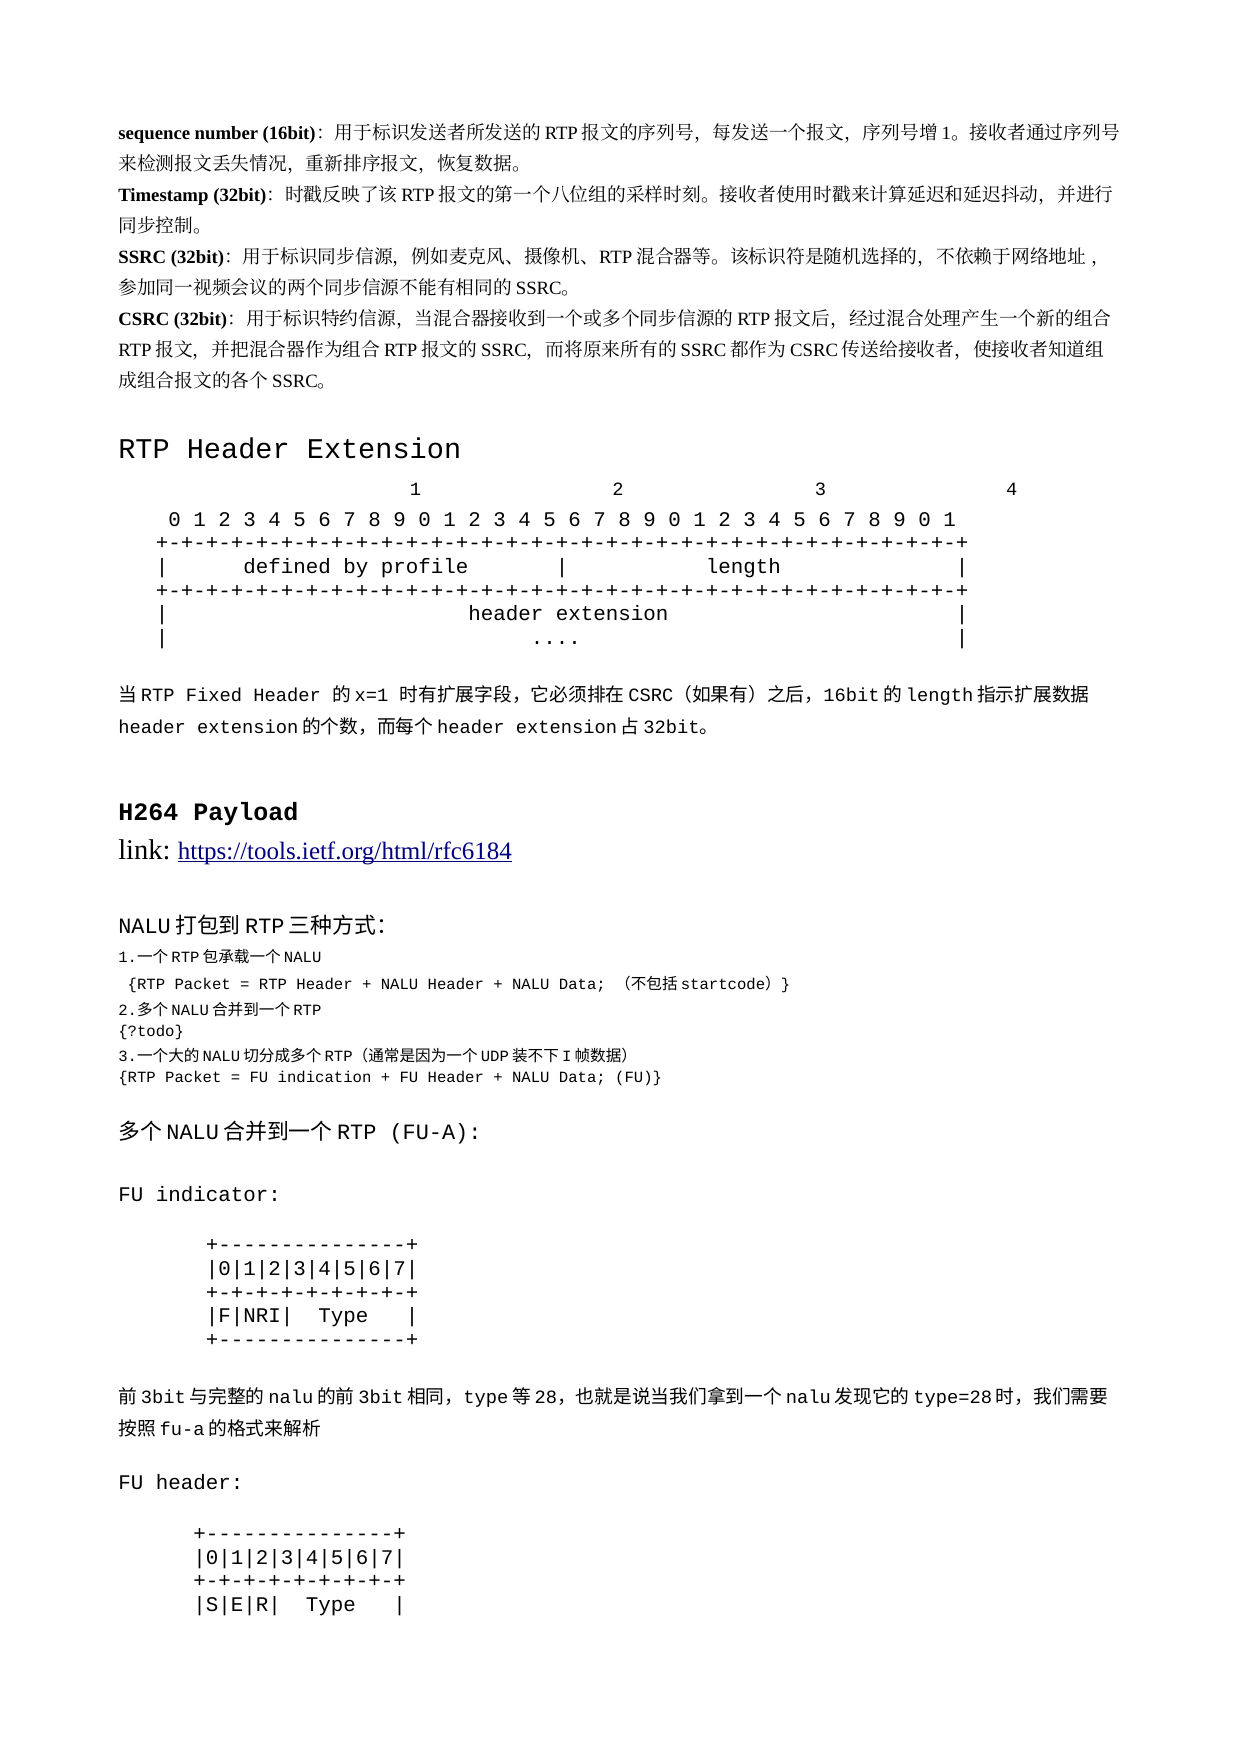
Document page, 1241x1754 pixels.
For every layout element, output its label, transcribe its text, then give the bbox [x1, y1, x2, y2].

text +-+-+-+-+-+-+-+-+-+-+-+-+-+-+-+-+-+-+-+-+-+-+-+-+-+-+-+-+-+-+-+-+ [118, 532, 1122, 556]
text | defined by profile | length | [118, 556, 1122, 580]
text FU indicator: [118, 1184, 1122, 1207]
text | header extension | [118, 603, 1122, 627]
text 1.⼀个RTP包承载⼀个NALU [118, 945, 1122, 968]
text |0|1|2|3|4|5|6|7| [118, 1547, 1122, 1570]
text NALU打包到RTP三种方式： [118, 908, 1122, 940]
text 2.多个NALU合并到⼀个RTP [118, 997, 1122, 1020]
text | .... | [118, 627, 1122, 651]
text +-+-+-+-+-+-+-+-+-+-+-+-+-+-+-+-+-+-+-+-+-+-+-+-+-+-+-+-+-+-+-+-+ [118, 580, 1122, 603]
text |S|E|R| Type | [118, 1594, 1122, 1618]
text +-+-+-+-+-+-+-+-+ [118, 1570, 1122, 1594]
text 前3bit与完整的nalu的前3bit相同，type等28，也就是说当我们拿到一个nalu发现它的type=28时，我们需要按照fu-a的格式来解析 [118, 1382, 1122, 1441]
text 3.⼀个⼤的NALU切分成多个RTP（通常是因为一个UDP装不下I帧数据） [118, 1043, 1122, 1066]
text |0|1|2|3|4|5|6|7| [118, 1258, 1122, 1282]
text {?todo} [118, 1023, 1122, 1041]
text +---------------+ [118, 1523, 1122, 1547]
text {RTP Packet = RTP Header + NALU Header + NALU Data; （不包括startcode）} [118, 971, 1122, 994]
text +---------------+ [118, 1234, 1122, 1258]
text 当RTP Fixed Header 的x=1 时有扩展字段，它必须排在CSRC（如果有）之后，16bit的length指示扩展数据header extension的个数，而每个header extension占32bit。 [118, 680, 1122, 739]
text +-+-+-+-+-+-+-+-+ [118, 1282, 1122, 1305]
text RTP Header Extension [118, 434, 1122, 467]
text Timestamp (32bit)：时戳反映了该RTP报⽂的第⼀个⼋位组的采样时刻。接收者使⽤时戳来计算延迟和延迟抖动，并进⾏同步控制。 [118, 180, 1122, 238]
text 1 2 3 4 [118, 472, 1122, 504]
text 0 1 2 3 4 5 6 7 8 9 0 1 2 3 4 5 6 7 8 9 0 1 2 3 4 5 6 7 8 9 0 1 [118, 509, 1122, 532]
text link: https://tools.ietf.org/html/rfc6184 [118, 832, 1122, 865]
text CSRC (32bit)：⽤于标识特约信源，当混合器接收到⼀个或多个同步信源的RTP报⽂后，经过混合处理产⽣⼀个新的组合RTP报⽂，并把混合器作为组合RTP报⽂的SSRC，⽽将原来所有的SSRC都作为CSRC传送给接收者，使接收者知道组成组合报⽂的各个SSRC。 [118, 304, 1122, 393]
text FU header: [118, 1472, 1122, 1496]
text +---------------+ [118, 1329, 1122, 1353]
text 多个NALU合并到⼀个RTP (FU-A): [118, 1114, 1122, 1146]
text sequence number (16bit)：⽤于标识发送者所发送的RTP报⽂的序列号，每发送⼀个报⽂，序列号增1。接收者通过序列号来检测报⽂丢失情况，重新排序报⽂，恢复数据。 [118, 118, 1122, 176]
text H264 Payload [118, 800, 1122, 828]
text |F|NRI| Type | [118, 1305, 1122, 1329]
text {RTP Packet = FU indication + FU Header + NALU Data; (FU)} [118, 1070, 1122, 1087]
text SSRC (32bit)：⽤于标识同步信源，例如⻨克⻛、摄像机、RTP混合器等。该标识符是随机选择的，不依赖于⽹络地址 ，参加同⼀视频会议的两个同步信源不能有相同的SSRC。 [118, 242, 1122, 300]
